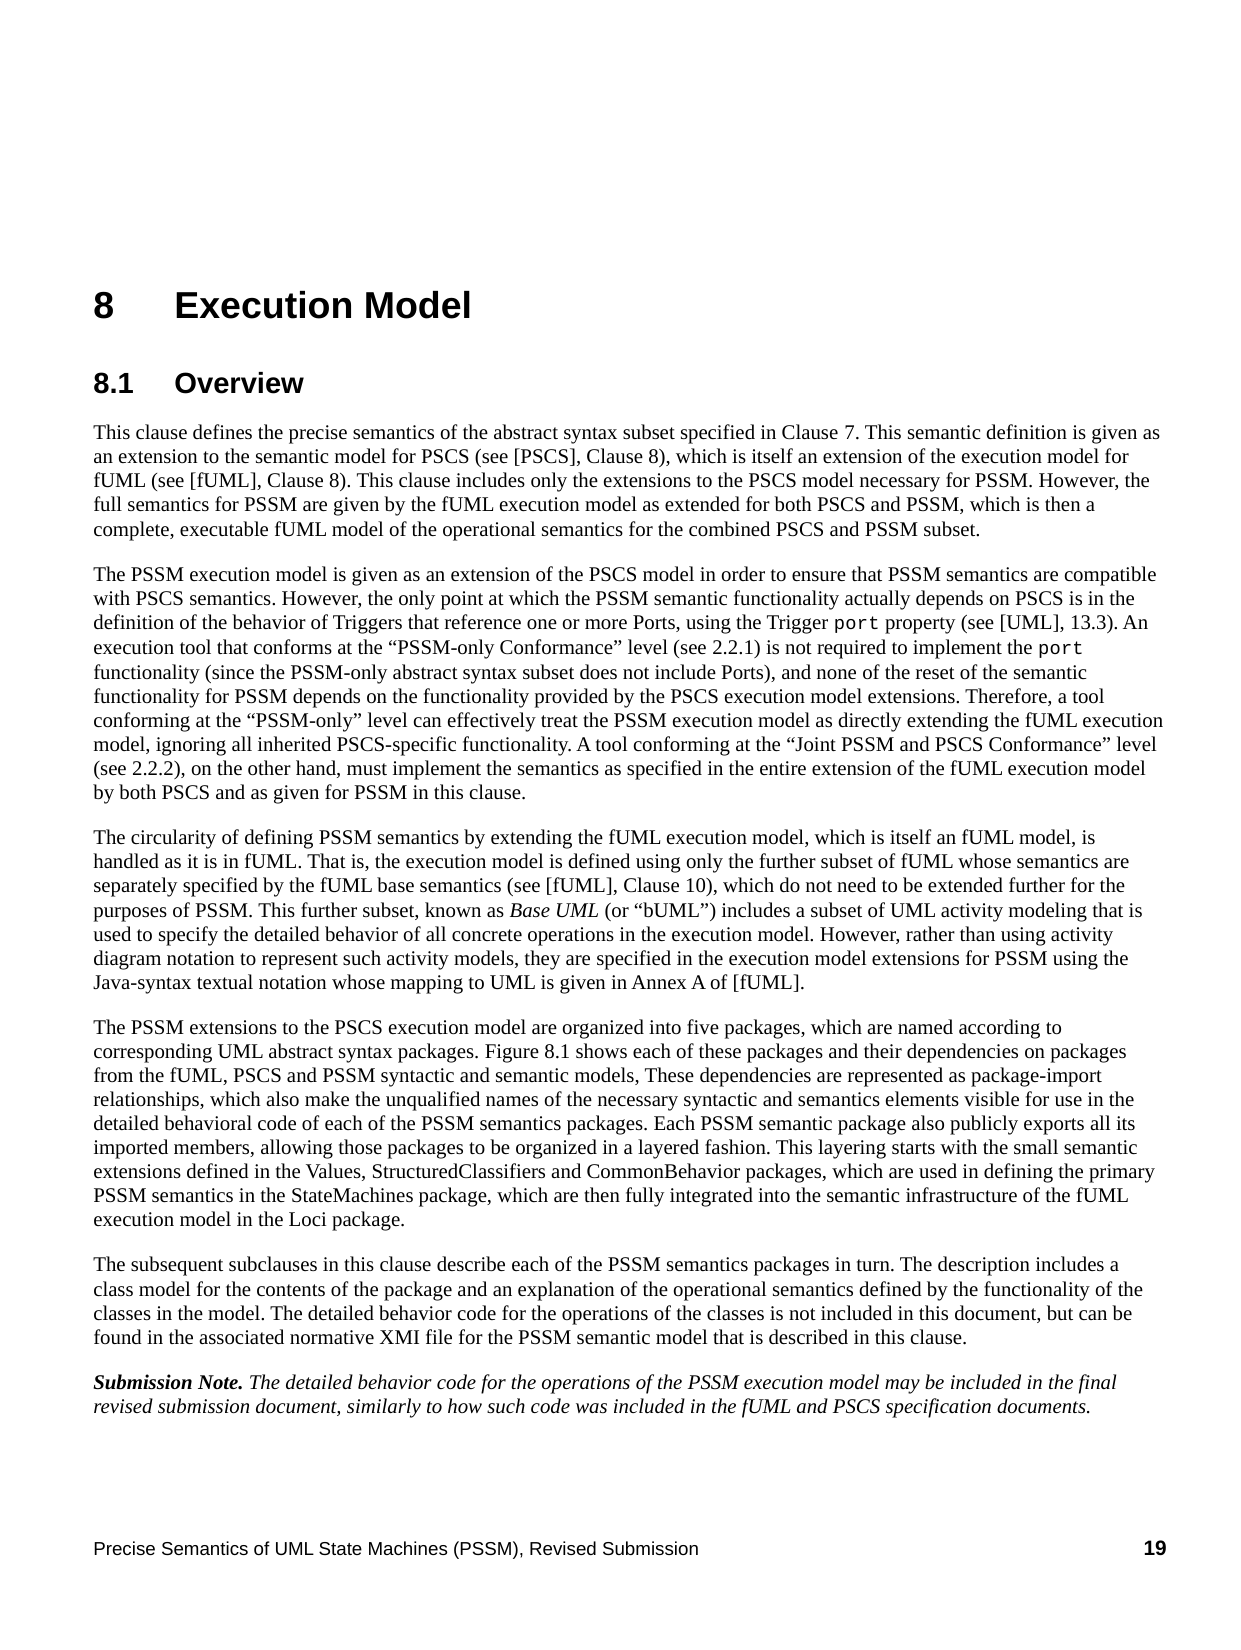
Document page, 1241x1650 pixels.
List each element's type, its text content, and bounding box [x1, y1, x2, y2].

text This clause defines the precise semantics of the abstract syntax subset specified in Clause 7. This semantic definition is given as an extension to the semantic model for PSCS (see [PSCS], Clause 8), which is itself an extension of the execution model for fUML (see [fUML], Clause 8). This clause includes only the extensions to the PSCS model necessary for PSSM. However, the full semantics for PSSM are given by the fUML execution model as extended for both PSCS and PSSM, which is then a complete, executable fUML model of the operational semantics for the combined PSCS and PSSM subset. [93, 420, 1164, 541]
text The subsequent subclauses in this clause describe each of the PSSM semantics packages in turn. The description includes a class model for the contents of the package and an explanation of the operational semantics defined by the functionality of the classes in the model. The detailed behavior code for the operations of the classes is not included in this document, but can be found in the associated normative XMI file for the PSSM semantic model that is described in this clause. [93, 1252, 1164, 1349]
text The circularity of defining PSSM semantics by extending the fUML execution model, which is itself an fUML model, is handled as it is in fUML. That is, the execution model is defined using only the further subset of fUML whose semantics are separately specified by the fUML base semantics (see [fUML], Clause 10), which do not need to be extended further for the purposes of PSSM. This further subset, known as Base UML (or “bUML”) includes a subset of UML activity modeling that is used to specify the detailed behavior of all concrete operations in the execution model. However, rather than using activity diagram notation to represent such activity models, they are specified in the execution model extensions for PSSM using the Java-syntax textual notation whose mapping to UML is given in Annex A of [fUML]. [93, 825, 1164, 994]
text Submission Note. The detailed behavior code for the operations of the PSSM execution model may be included in the final revised submission document, similarly to how such code was included in the fUML and PSCS specification documents. [93, 1370, 1164, 1418]
subtitle Execution Model [93, 283, 1164, 326]
text The PSSM execution model is given as an extension of the PSCS model in order to ensure that PSSM semantics are compatible with PSCS semantics. However, the only point at which the PSSM semantic functionality actually depends on PSCS is in the definition of the behavior of Triggers that reference one or more Ports, using the Trigger port property (see [UML], 13.3). An execution tool that conforms at the “PSSM-only Conformance” level (see 2.2.1) is not required to implement the port functionality (since the PSSM-only abstract syntax subset does not include Ports), and none of the reset of the semantic functionality for PSSM depends on the functionality provided by the PSCS execution model extensions. Therefore, a tool conforming at the “PSSM-only” level can effectively treat the PSSM execution model as directly extending the fUML execution model, ignoring all inherited PSCS-specific functionality. A tool conforming at the “Joint PSSM and PSCS Conformance” level (see 2.2.2), on the other hand, must implement the semantics as specified in the entire extension of the fUML execution model by both PSCS and as given for PSSM in this clause. [93, 562, 1164, 804]
subtitle Overview [93, 364, 1164, 399]
text The PSSM extensions to the PSCS execution model are organized into five packages, which are named according to corresponding UML abstract syntax packages. Figure 8.1 shows each of these packages and their dependencies on packages from the fUML, PSCS and PSSM syntactic and semantic models, These dependencies are represented as package-import relationships, which also make the unqualified names of the necessary syntactic and semantics elements visible for use in the detailed behavioral code of each of the PSSM semantics packages. Each PSSM semantic package also publicly exports all its imported members, allowing those packages to be organized in a layered fashion. This layering starts with the small semantic extensions defined in the Values, StructuredClassifiers and CommonBehavior packages, which are used in defining the primary PSSM semantics in the StateMachines package, which are then fully integrated into the semantic infrastructure of the fUML execution model in the Loci package. [93, 1015, 1164, 1231]
